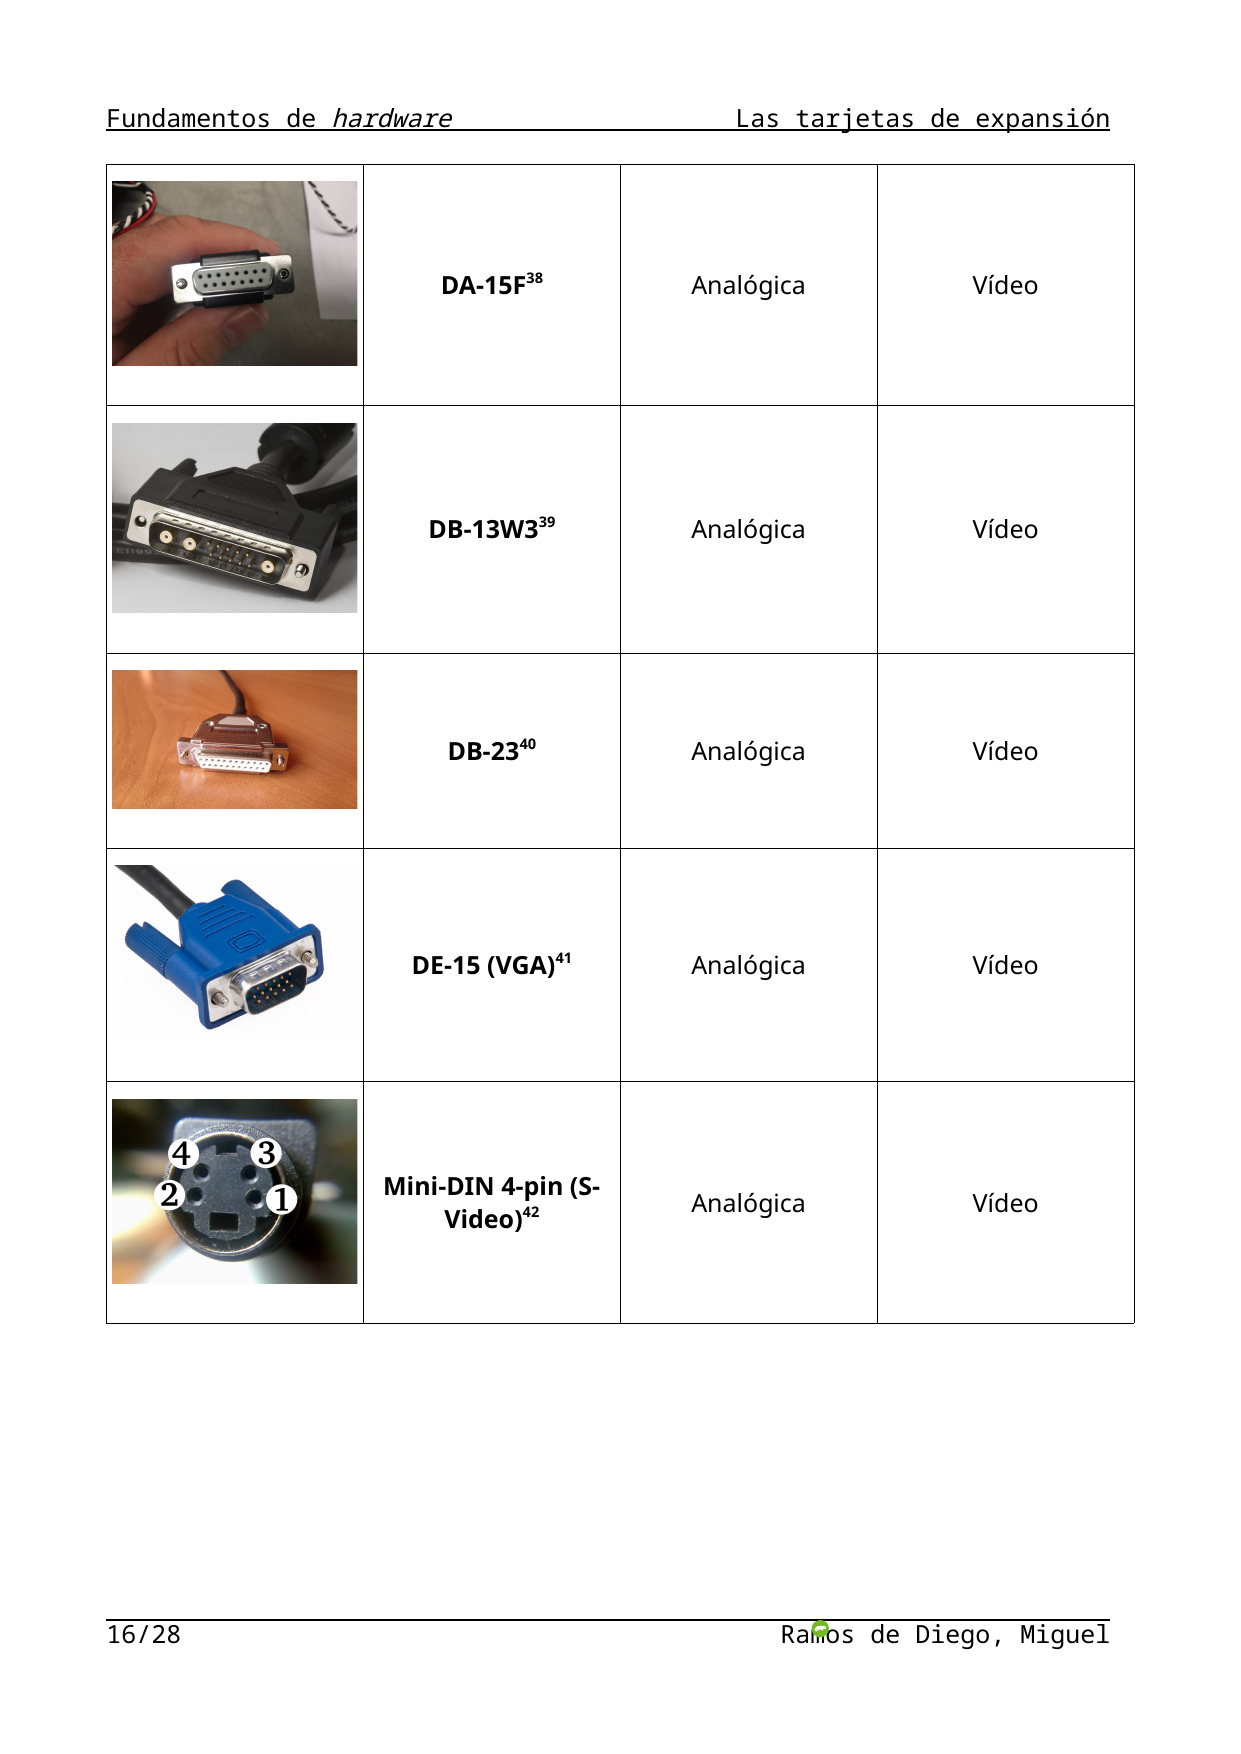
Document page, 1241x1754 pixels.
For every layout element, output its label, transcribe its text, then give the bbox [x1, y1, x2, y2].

table_cell [107, 654, 363, 848]
table_cell DA-15F38 [364, 165, 620, 405]
picture [112, 181, 358, 366]
table_cell Analógica [621, 165, 877, 405]
table_cell [107, 849, 363, 1081]
table_cell Analógica [621, 406, 877, 653]
table_cell DB-13W339 [364, 406, 620, 653]
table_cell Analógica [621, 849, 877, 1081]
picture [112, 865, 358, 1042]
table_cell Vídeo [878, 165, 1134, 405]
table_cell DE-15 (VGA)41 [364, 849, 620, 1081]
table_cell Vídeo [878, 406, 1134, 653]
table_cell Vídeo [878, 849, 1134, 1081]
picture [112, 423, 358, 613]
picture [112, 1099, 358, 1284]
table_cell [107, 406, 363, 653]
table_cell [107, 1082, 363, 1323]
table_cell Analógica [621, 1082, 877, 1323]
table_cell Analógica [621, 654, 877, 848]
table_cell Vídeo [878, 1082, 1134, 1323]
picture [112, 670, 358, 809]
table_cell [107, 165, 363, 405]
table_cell DB-2340 [364, 654, 620, 848]
table_cell Mini-DIN 4-pin (S-Video)42 [364, 1082, 620, 1323]
table_cell Vídeo [878, 654, 1134, 848]
